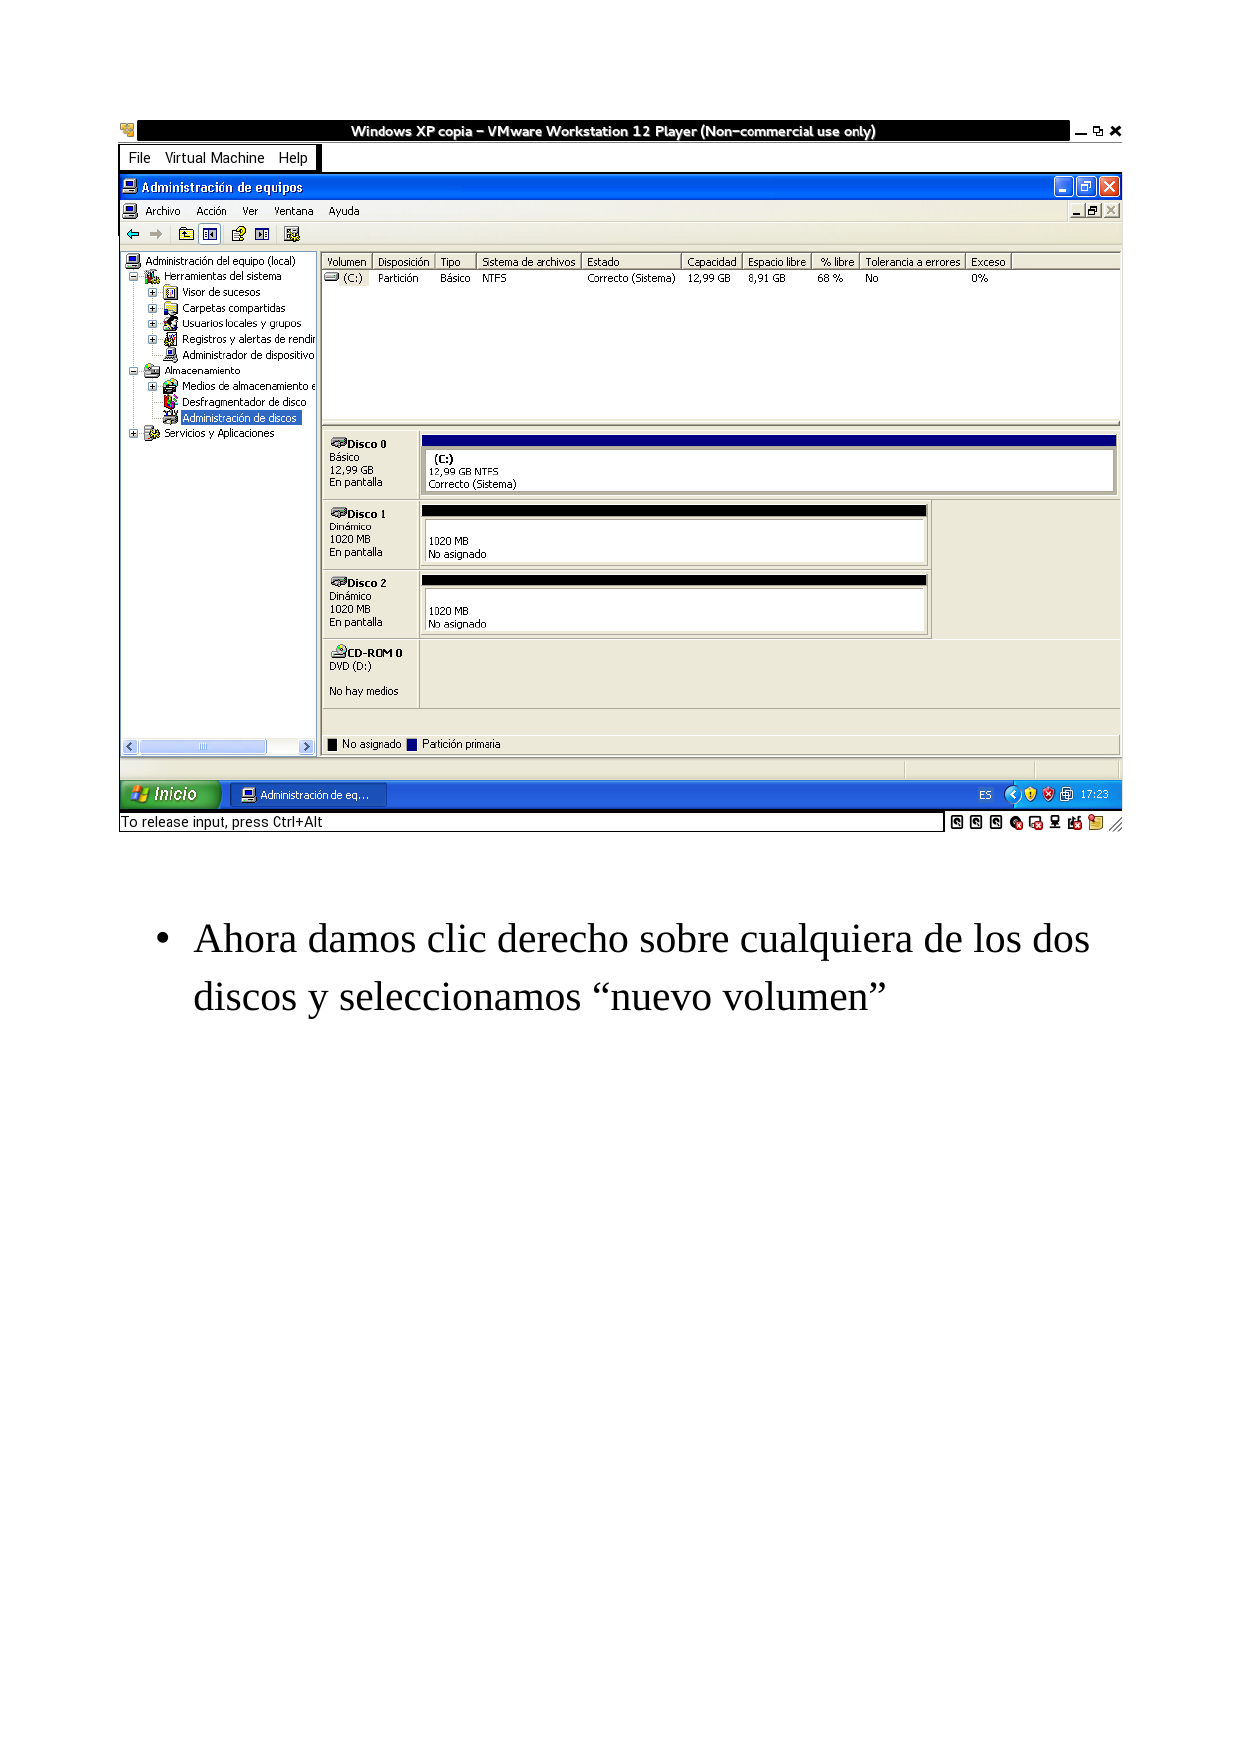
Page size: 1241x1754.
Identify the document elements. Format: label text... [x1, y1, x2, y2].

list Ahora damos clic derecho sobre cualquiera de los dos discos y seleccionamos “nuevo volumen” [156, 913, 1122, 1019]
picture [118, 118, 1123, 832]
